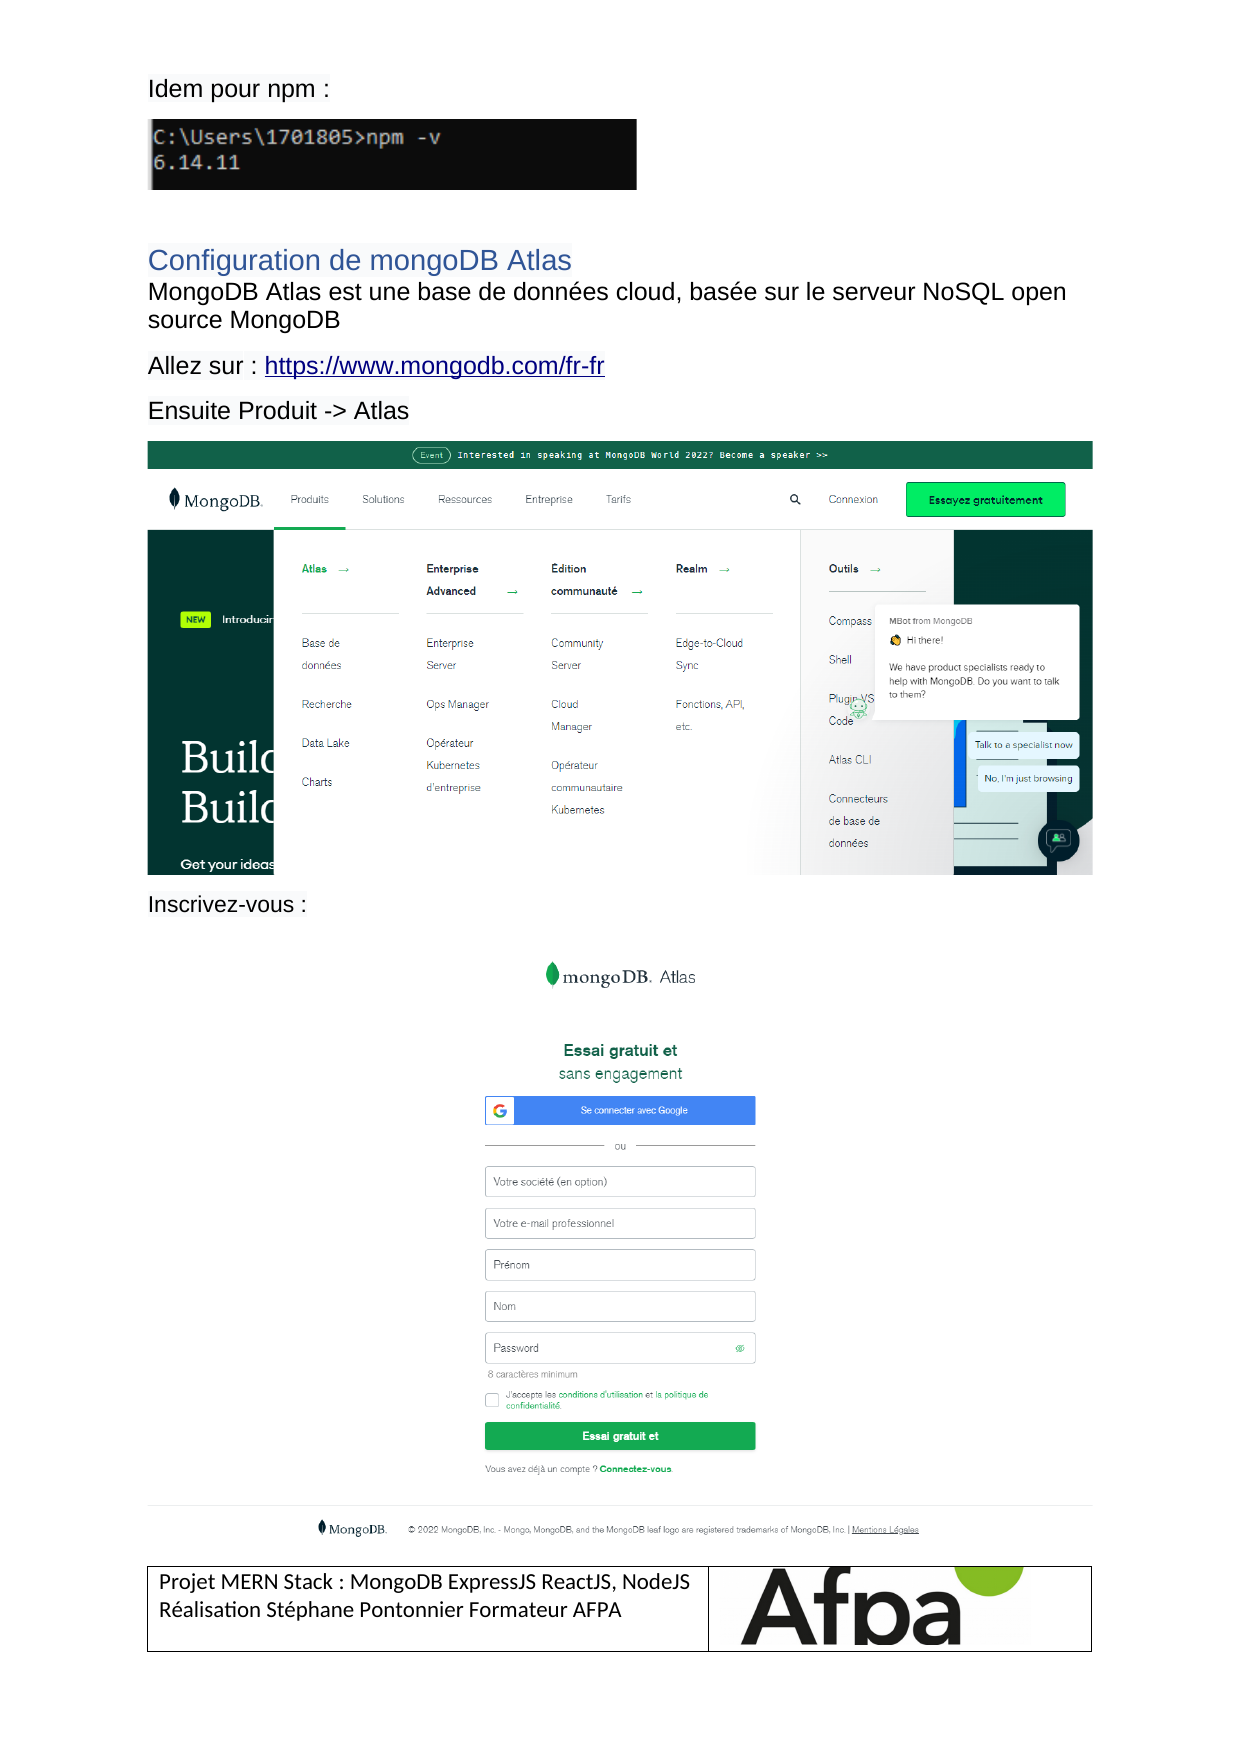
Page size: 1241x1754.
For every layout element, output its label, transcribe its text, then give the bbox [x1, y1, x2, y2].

text Idem pour npm : [148, 74, 1093, 102]
text Ensuite Produit -> Atlas [148, 396, 1093, 425]
text Inscrivez-vous : [148, 891, 1093, 917]
text MongoDB Atlas est une base de données cloud, basée sur le serveur NoSQL open source MongoDB [148, 277, 1093, 334]
subtitle Configuration de mongoDB Atlas [148, 243, 1093, 277]
text Allez sur : https://www.mongodb.com/fr-fr [148, 351, 1093, 380]
